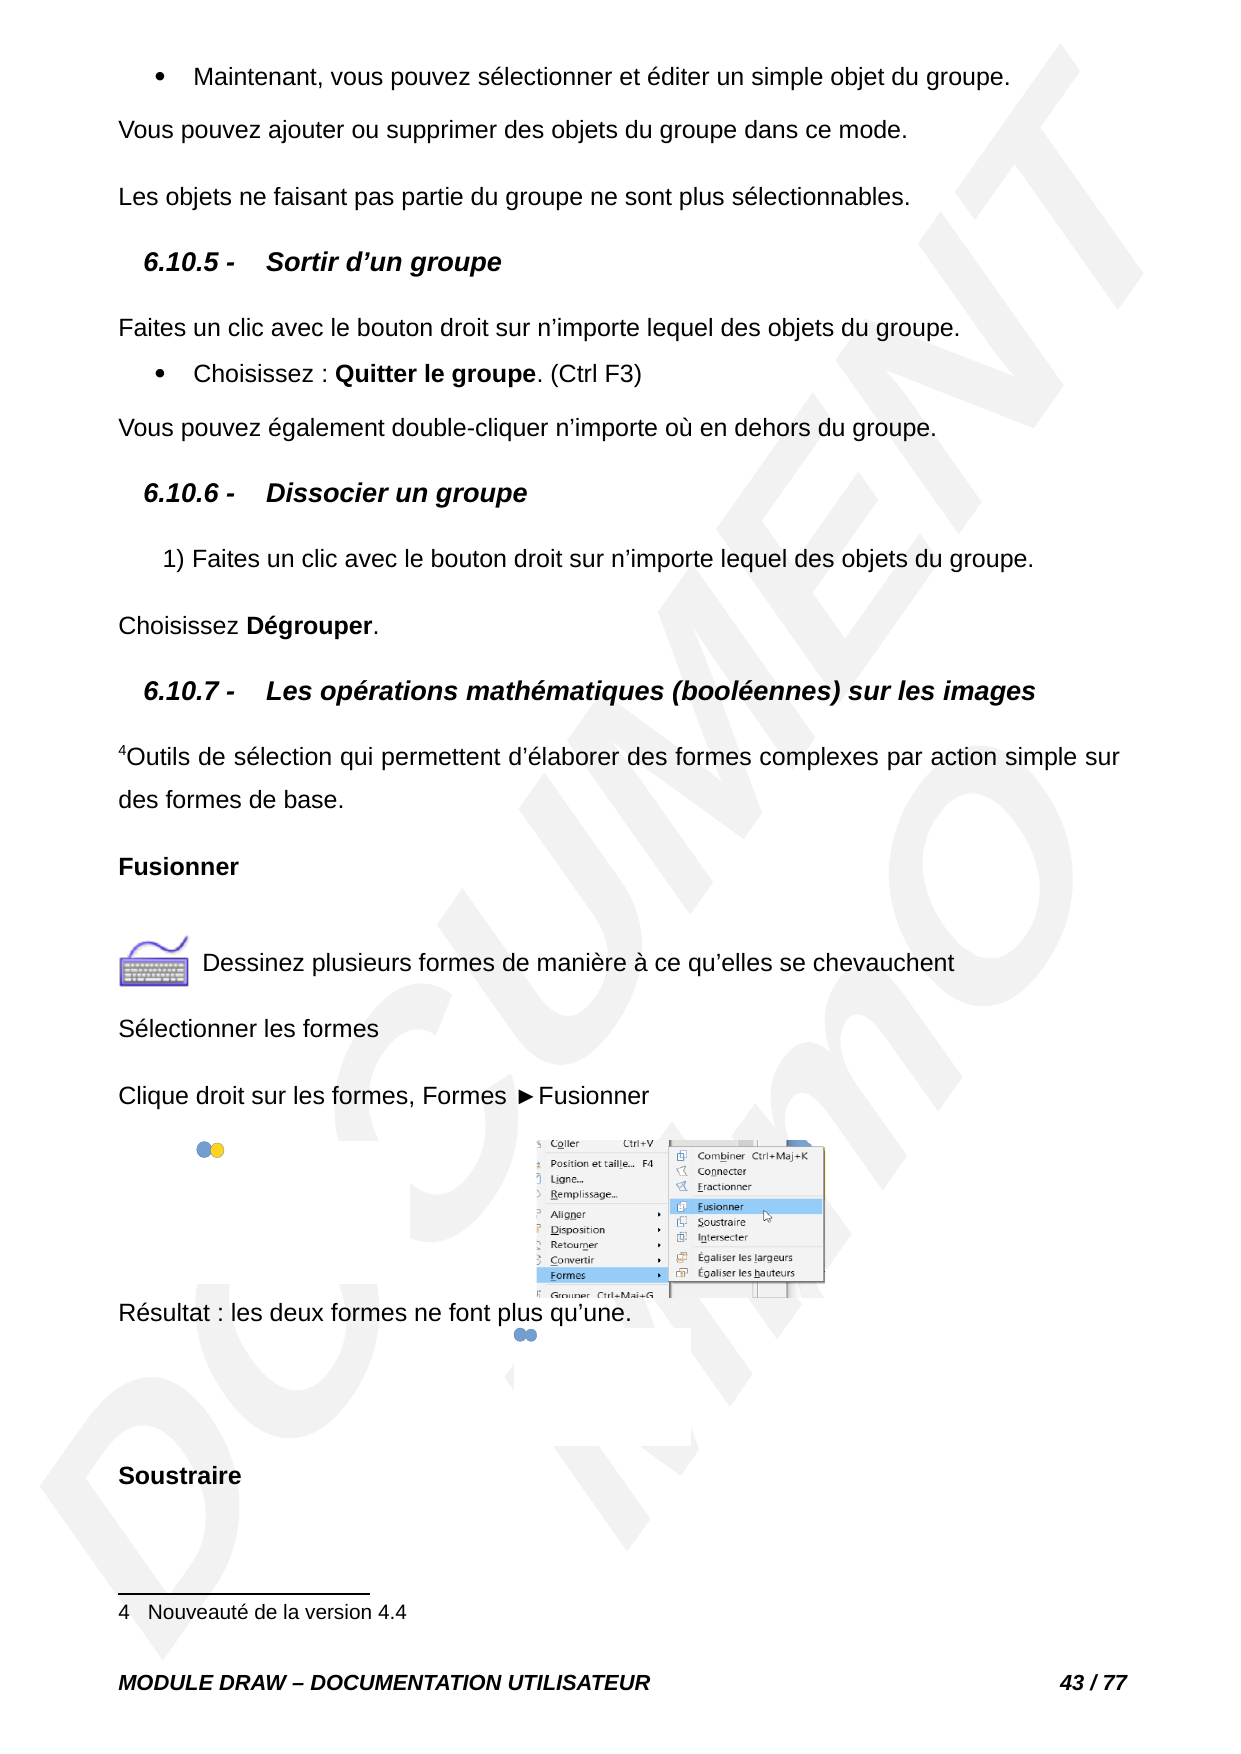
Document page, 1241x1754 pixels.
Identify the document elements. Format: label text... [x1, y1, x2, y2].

text Faites un clic avec le bouton droit sur n’importe lequel des objets du groupe. [118, 313, 1122, 342]
subtitle Sortir d’un groupe [143, 246, 1122, 277]
text Vous pouvez également double-cliquer n’importe où en dehors du groupe. [118, 413, 1122, 441]
text Fusionner [118, 852, 1122, 881]
text Soustraire [118, 1365, 1122, 1489]
text Choisissez Dégrouper. [118, 611, 1122, 639]
text Dessinez plusieurs formes de manière à ce qu’elles se chevauchent [191, 947, 1122, 976]
list Faites un clic avec le bouton droit sur n’importe lequel des objets du groupe. [162, 544, 1122, 573]
list Maintenant, vous pouvez sélectionner et éditer un simple objet du groupe. [156, 59, 1122, 92]
text Clique droit sur les formes, Formes ►Fusionner [118, 1081, 1122, 1110]
text Résultat : les deux formes ne font plus qu’une. [118, 1148, 1122, 1327]
text Vous pouvez ajouter ou supprimer des objets du groupe dans ce mode. [118, 115, 1122, 144]
subtitle Les opérations mathématiques (booléennes) sur les images [143, 675, 1122, 706]
subtitle Dissocier un groupe [143, 477, 1122, 508]
text Les objets ne faisant pas partie du groupe ne sont plus sélectionnables. [118, 182, 1122, 211]
text Outils de sélection qui permettent d’élaborer des formes complexes par action simple sur des formes de base. [118, 742, 1122, 814]
picture [536, 1140, 826, 1298]
text Sélectionner les formes [118, 1014, 1122, 1043]
picture [115, 925, 191, 1000]
list Choisissez : Quitter le groupe. (Ctrl F3) [156, 356, 1122, 389]
text Nouveauté de la version 4.4 [118, 1600, 1122, 1624]
